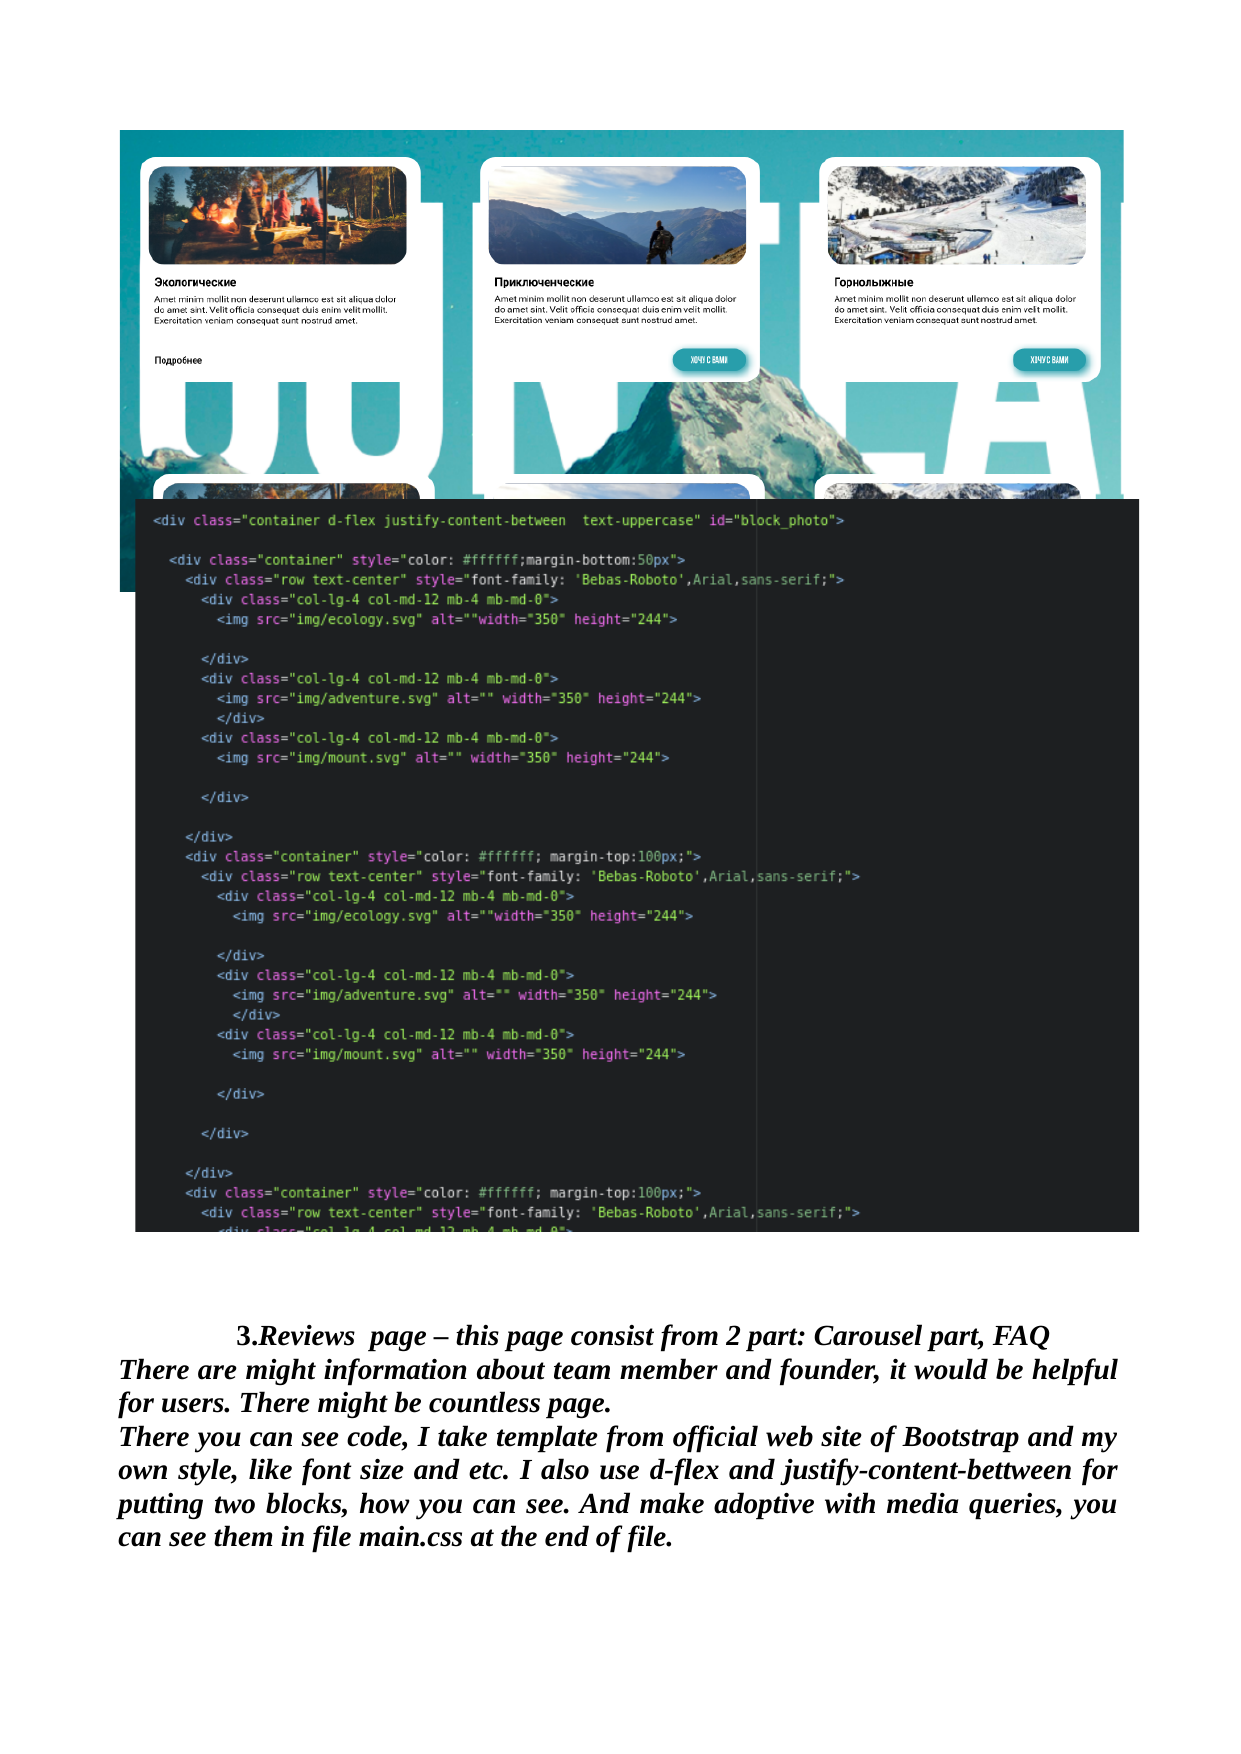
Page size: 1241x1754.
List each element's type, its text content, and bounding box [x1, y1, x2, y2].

text There are might information about team member and founder, it would be helpful for users. There might be countless page. [118, 1352, 1122, 1419]
text There you can see code, I take template from official web site of Bootstrap and my own style, like font size and etc. I also use d-flex and justify-content-bettween for putting two blocks, how you can see. And make adoptive with media queries, you can see them in file main.css at the end of file. [118, 1419, 1122, 1553]
text 3.Reviews page – this page consist from 2 part: Carousel part, FAQ [118, 1318, 1122, 1352]
picture [119, 130, 1140, 1232]
